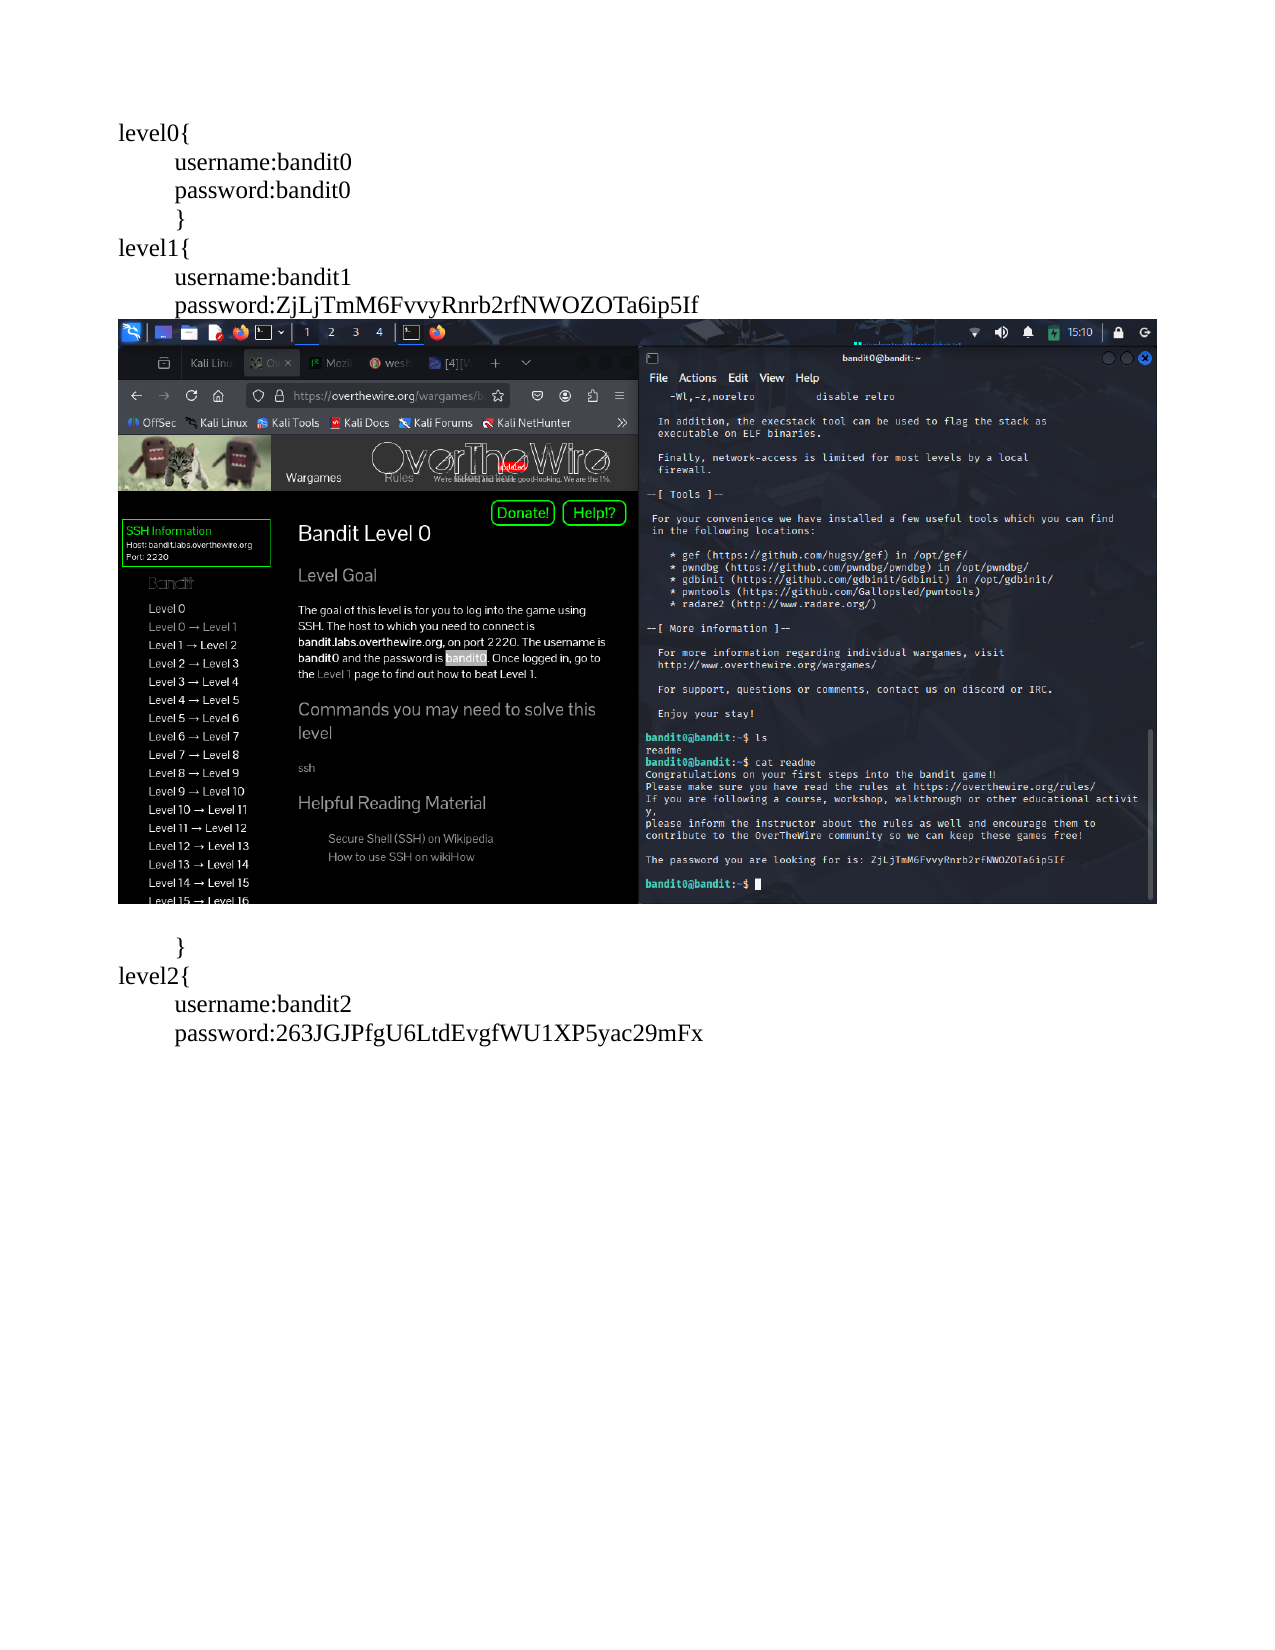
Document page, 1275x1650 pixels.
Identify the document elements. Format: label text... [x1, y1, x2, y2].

text username:bandit1 [118, 262, 1157, 291]
text password:263JGJPfgU6LtdEvgfWU1XP5yac29mFx [118, 1018, 1157, 1047]
text password:bandit0 [118, 176, 1157, 204]
text username:bandit0 [118, 147, 1157, 176]
text level0{ [118, 118, 1157, 147]
text level2{ [118, 961, 1157, 989]
text password:ZjLjTmM6FvvyRnrb2rfNWOZOTa6ip5If [118, 291, 1157, 319]
text } [118, 204, 1157, 233]
text username:bandit2 [118, 989, 1157, 1018]
picture [118, 319, 1157, 904]
text level1{ [118, 233, 1157, 262]
text } [118, 932, 1157, 961]
